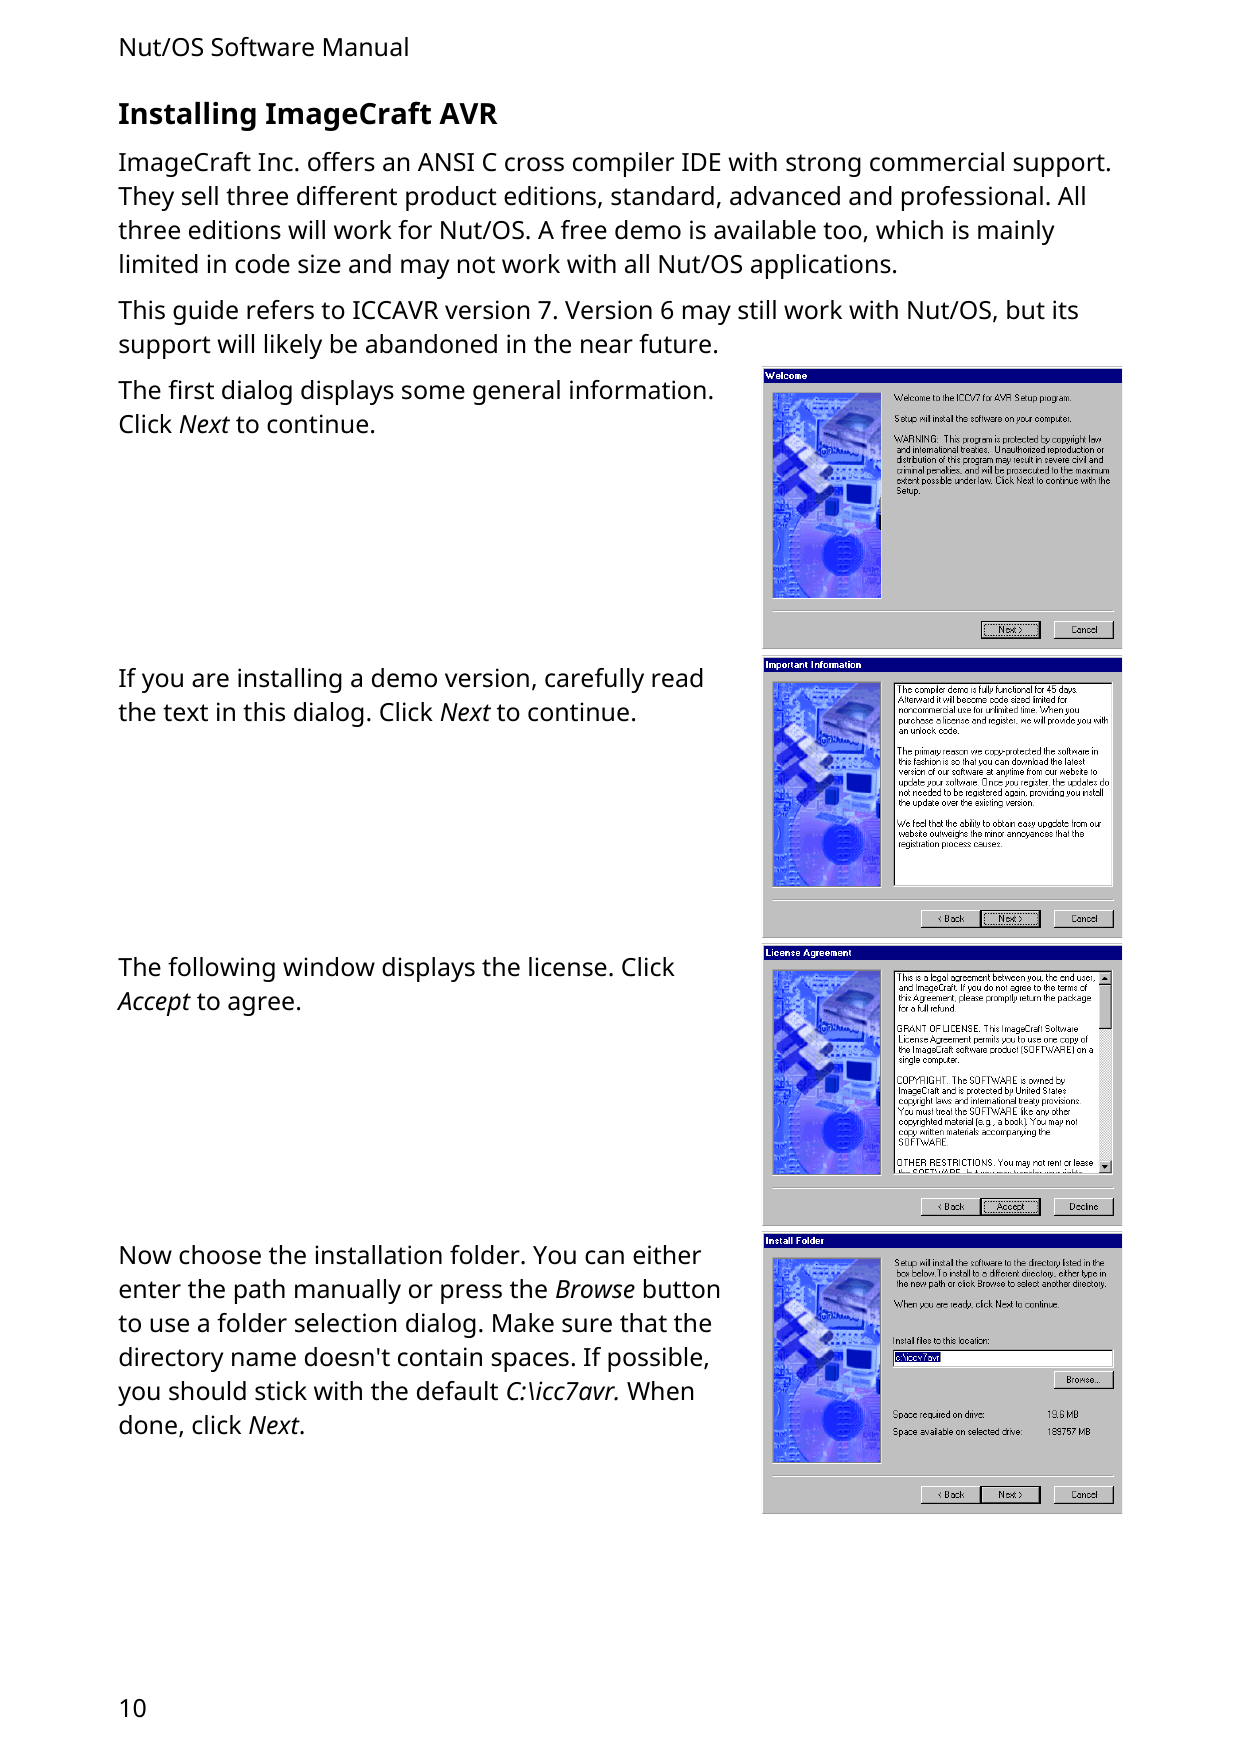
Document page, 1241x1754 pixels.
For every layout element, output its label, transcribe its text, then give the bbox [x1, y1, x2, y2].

text If you are installing a demo version, carefully read the text in this dialog. Click Next to continue. [118, 661, 761, 937]
picture [761, 366, 1123, 649]
text Now choose the installation folder. You can either enter the path manually or press the Browse button to use a folder selection dialog. Make sure that the directory name doesn't contain spaces. If possible, you should stick with the default C:\icc7avr. When done, click Next. [118, 1238, 761, 1514]
picture [761, 943, 1123, 1226]
text This guide refers to ICCAVR version 7. Version 6 may still work with Nut/OS, but its support will likely be abandoned in the near future. [118, 293, 1122, 361]
picture [761, 1231, 1123, 1514]
subtitle Installing ImageCraft AVR [118, 93, 1122, 133]
text The first dialog displays some general information. Click Next to continue. [118, 373, 761, 649]
picture [761, 655, 1123, 938]
text ImageCraft Inc. offers an ANSI C cross compiler IDE with strong commercial support. They sell three different product editions, standard, advanced and professional. All three editions will work for Nut/OS. A free demo is available too, which is mainly limited in code size and may not work with all Nut/OS applications. [118, 144, 1122, 281]
text The following window displays the license. Click Accept to agree. [118, 949, 761, 1226]
